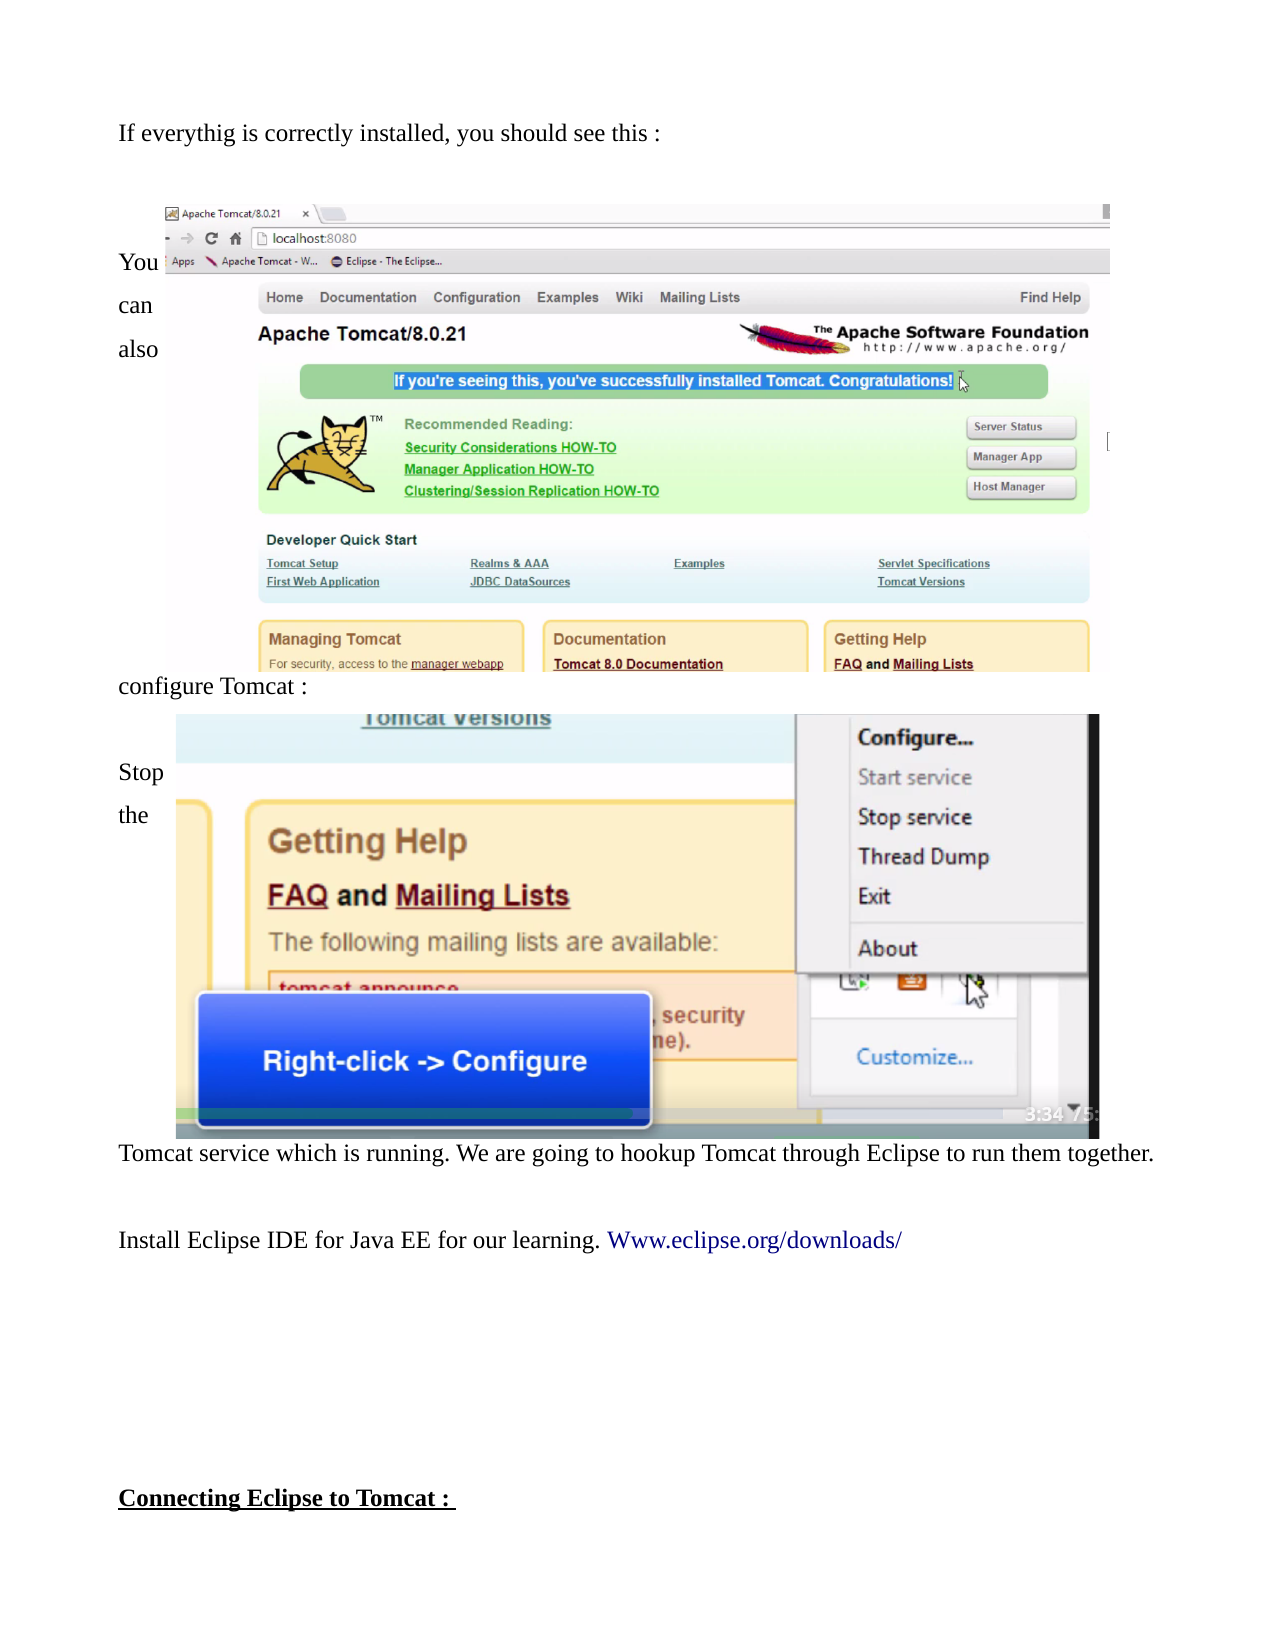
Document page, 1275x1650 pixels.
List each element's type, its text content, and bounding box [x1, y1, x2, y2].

text Install Eclipse IDE for Java EE for our learning. Www.eclipse.org/downloads/ [118, 1225, 1157, 1253]
text If everythig is correctly installed, you should see this : [118, 118, 1157, 147]
text Stop the Tomcat service which is running. We are going to hookup Tomcat through Eclipse to run them together. [118, 757, 1157, 1167]
picture [165, 204, 1110, 672]
text Connecting Eclipse to Tomcat : [118, 1483, 1157, 1512]
picture [175, 714, 1100, 1139]
text You can also configure Tomcat : [118, 247, 1157, 700]
